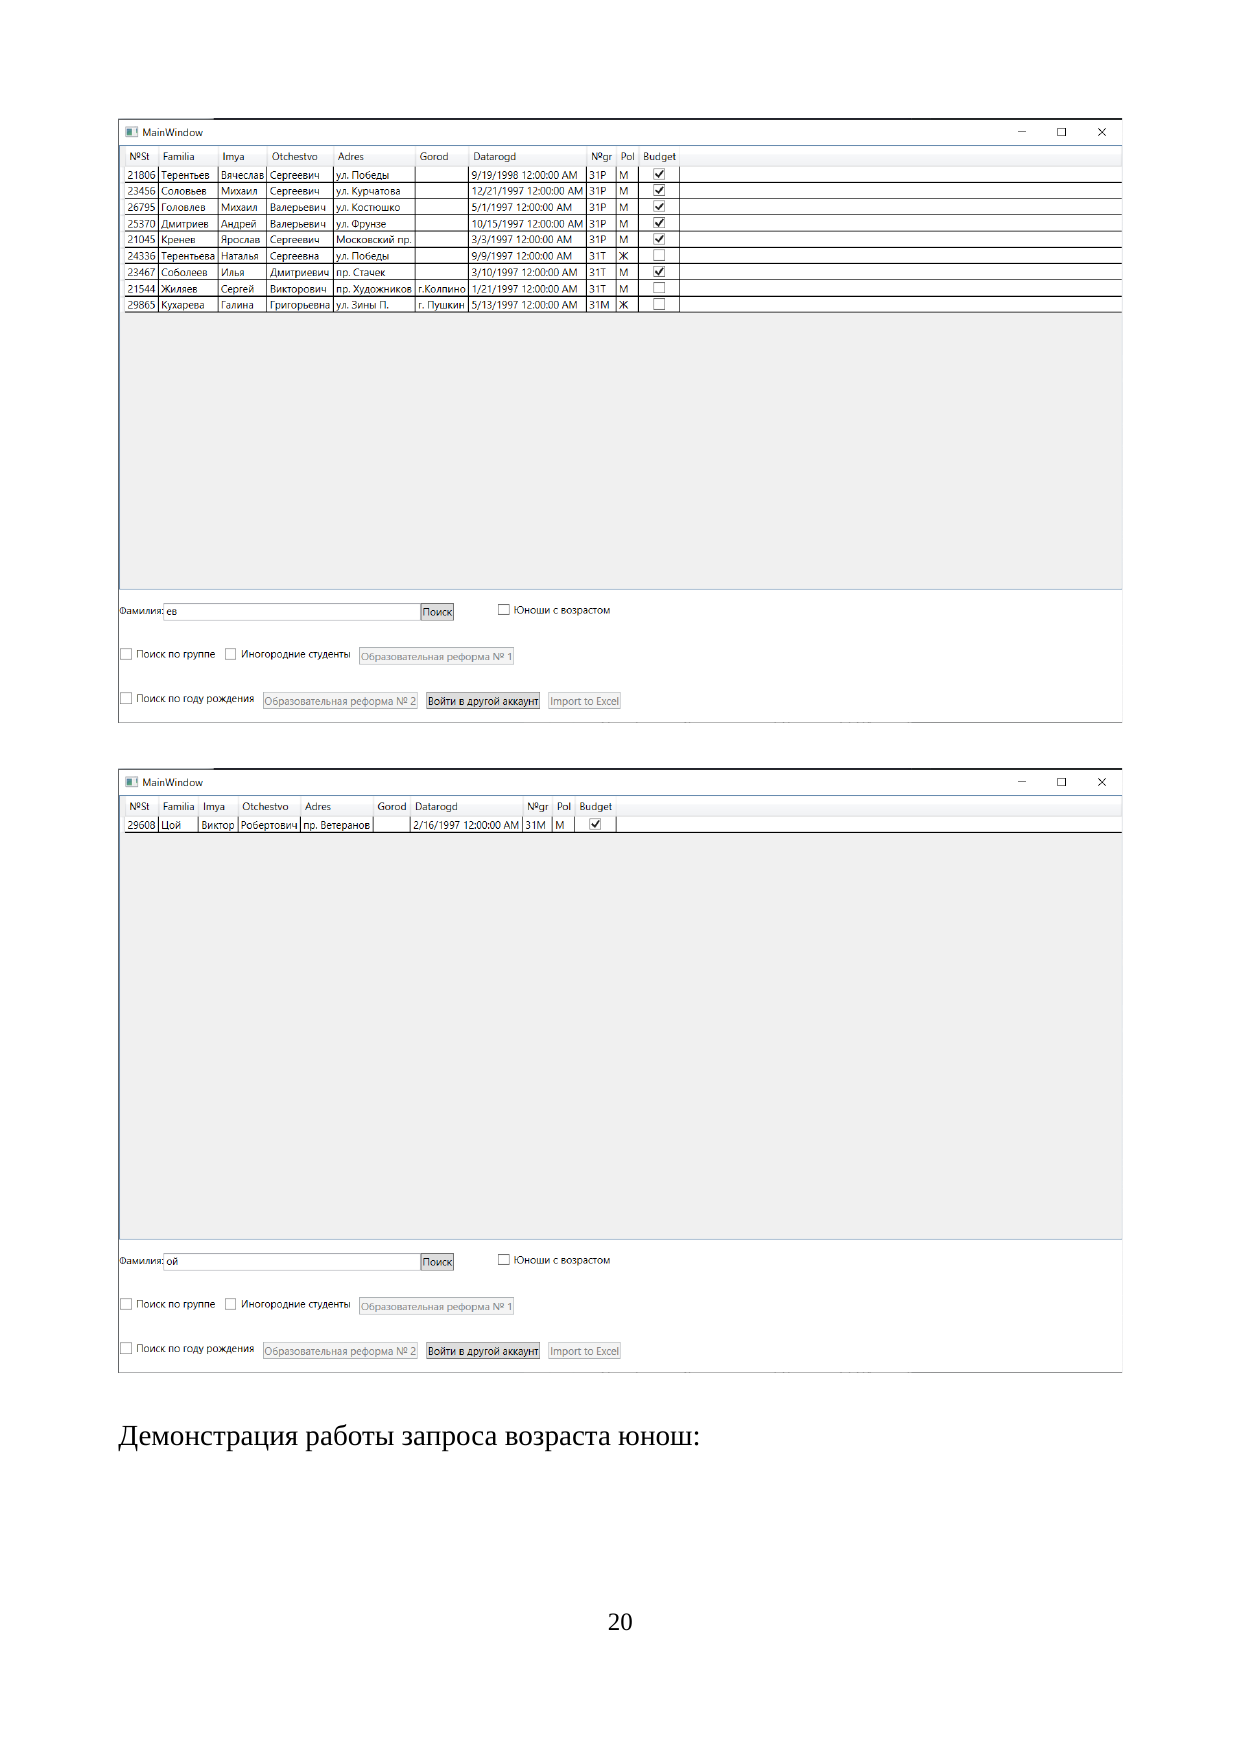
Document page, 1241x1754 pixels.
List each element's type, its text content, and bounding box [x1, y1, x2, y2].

picture [118, 118, 1123, 723]
picture [118, 768, 1123, 1373]
text Демонстрация работы запроса возраста юнош: [118, 1418, 1122, 1452]
